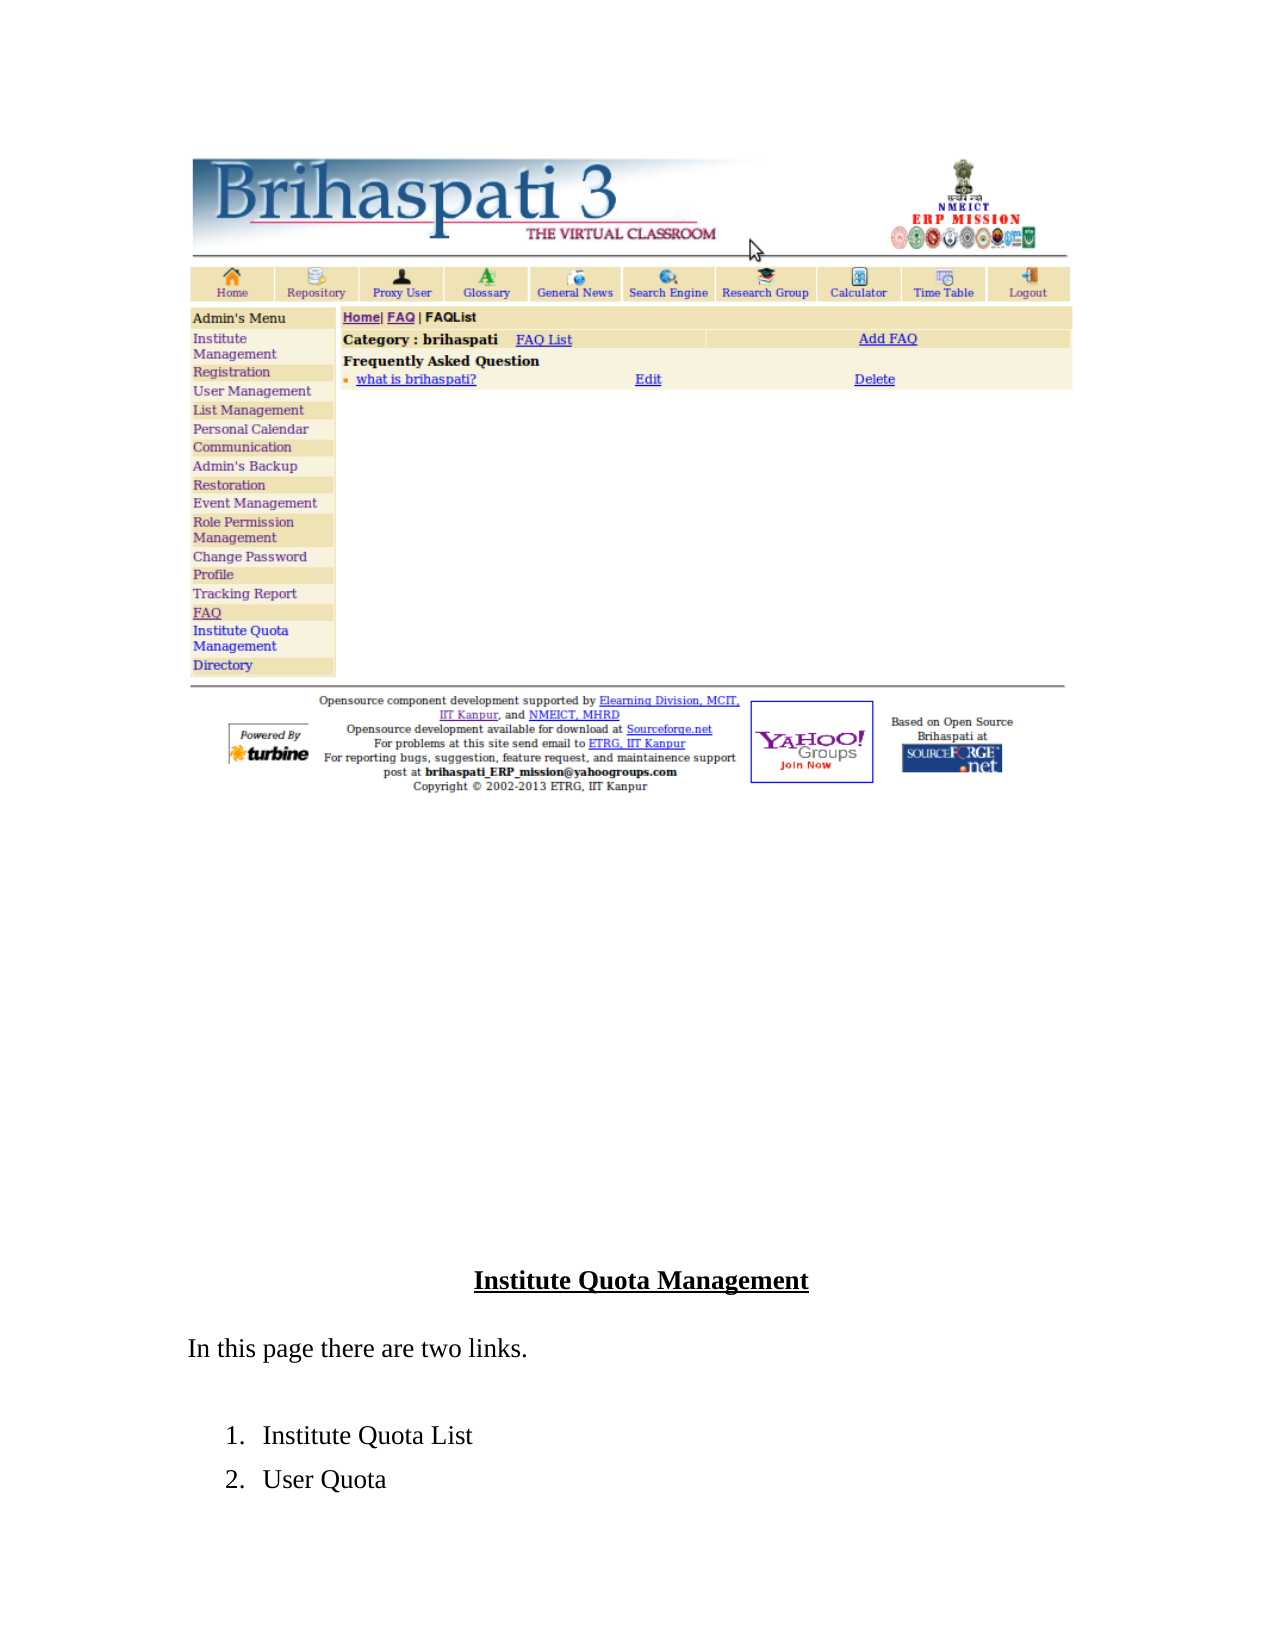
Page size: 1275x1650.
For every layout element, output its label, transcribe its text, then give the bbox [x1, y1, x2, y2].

list Institute Quota List [225, 1419, 1087, 1451]
text Institute Quota Management [187, 1264, 1087, 1295]
picture [187, 150, 1088, 832]
list User Quota [225, 1463, 1087, 1494]
text In this page there are two links. [187, 1332, 1087, 1363]
